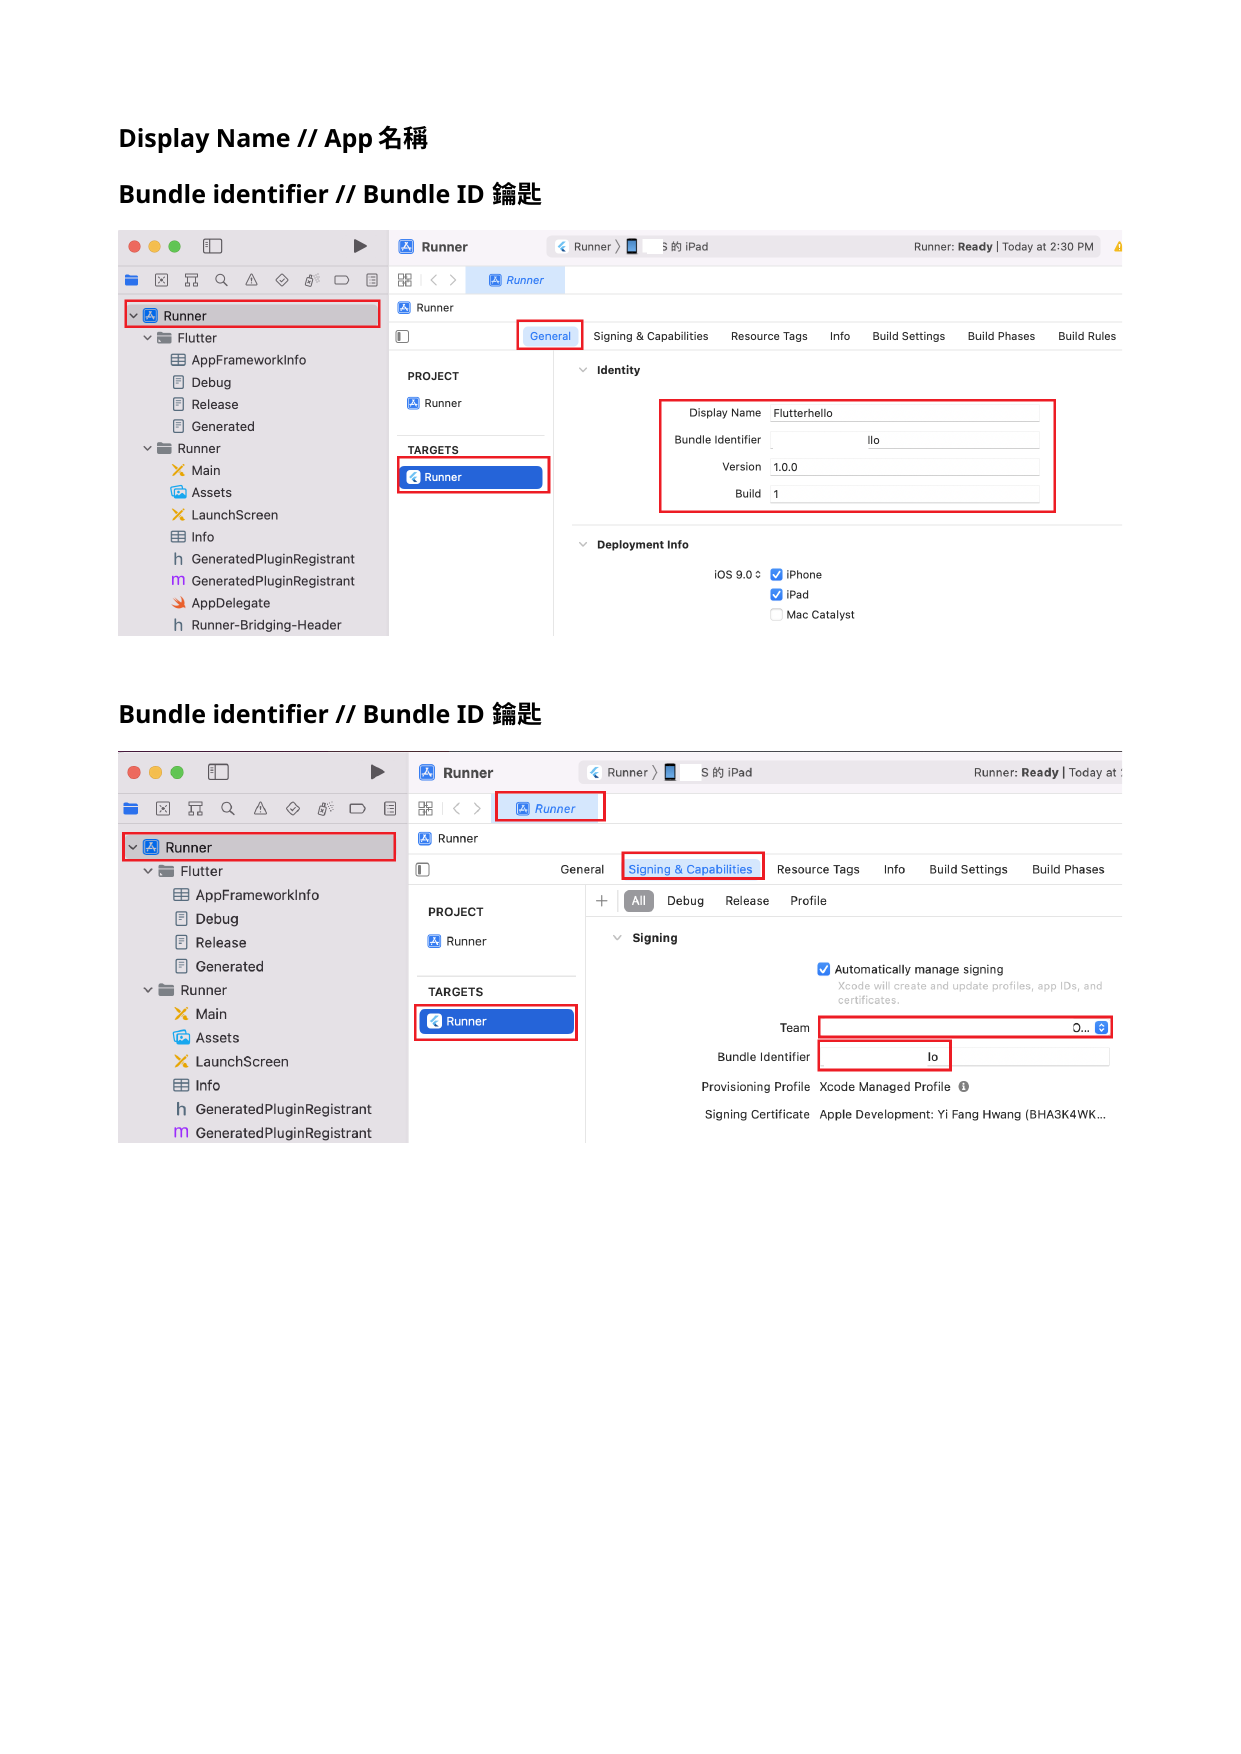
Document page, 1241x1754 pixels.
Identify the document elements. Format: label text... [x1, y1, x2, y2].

text Bundle identifier // Bundle ID 鑰匙 [118, 174, 1122, 211]
text Bundle identifier // Bundle ID 鑰匙 [118, 695, 1122, 731]
text Display Name // App名稱 [118, 118, 1122, 154]
picture [118, 230, 1123, 636]
picture [118, 751, 1123, 1143]
